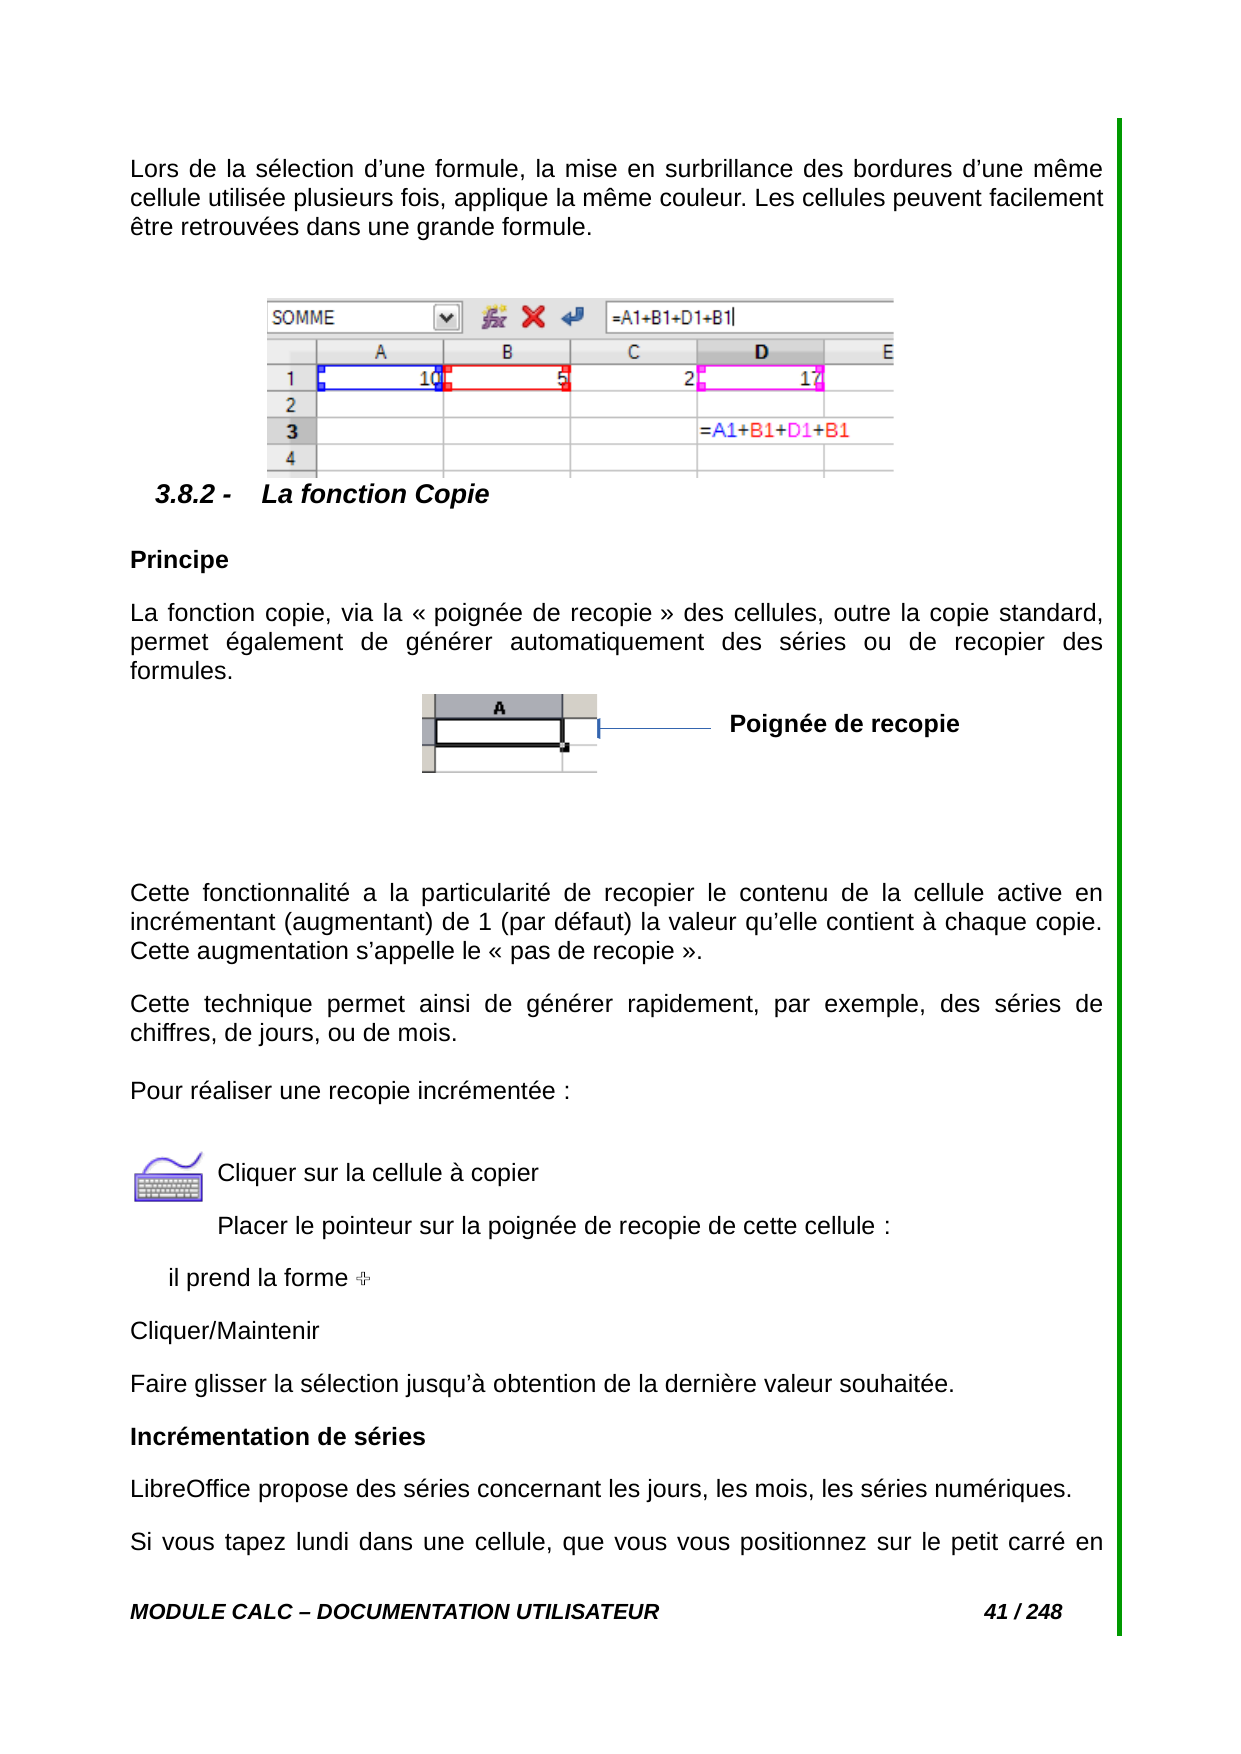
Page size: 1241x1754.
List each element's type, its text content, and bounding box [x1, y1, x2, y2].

picture [130, 1141, 206, 1216]
text Cette technique permet ainsi de générer rapidement, par exemple, des séries de chiffres, de jours, ou de mois. [130, 989, 1105, 1047]
text Principe [130, 545, 1105, 574]
text Cliquer/Maintenir [130, 1316, 1105, 1345]
text Cette fonctionnalité a la particularité de recopier le contenu de la cellule active en incrémentant (augmentant) de 1 (par défaut) la valeur qu’elle contient à chaque copie. Cette augmentation s’appelle le « pas de recopie ». [130, 878, 1105, 965]
text il prend la forme + [130, 1263, 1105, 1292]
picture [422, 694, 598, 773]
text Lors de la sélection d’une formule, la mise en surbrillance des bordures d’une même cellule utilisée plusieurs fois, applique la même couleur. Les cellules peuvent facilement être retrouvées dans une grande formule. [130, 153, 1105, 241]
subtitle La fonction Copie [155, 303, 1105, 509]
text La fonction copie, via la « poignée de recopie » des cellules, outre la copie standard, permet également de générer automatiquement des séries ou de recopier des formules. [130, 598, 1105, 685]
text Placer le pointeur sur la poignée de recopie de cette cellule : [130, 1211, 1105, 1240]
text Si vous tapez lundi dans une cellule, que vous vous positionnez sur le petit carré en [130, 1527, 1105, 1556]
text LibreOffice propose des séries concernant les jours, les mois, les séries numériques. [130, 1474, 1105, 1503]
picture [267, 298, 894, 478]
text Incrémentation de séries [130, 1421, 1105, 1451]
text Faire glisser la sélection jusqu’à obtention de la dernière valeur souhaitée. [130, 1369, 1105, 1398]
text Cliquer sur la cellule à copier [206, 1158, 1105, 1187]
text Pour réaliser une recopie incrémentée : [130, 1076, 1105, 1105]
